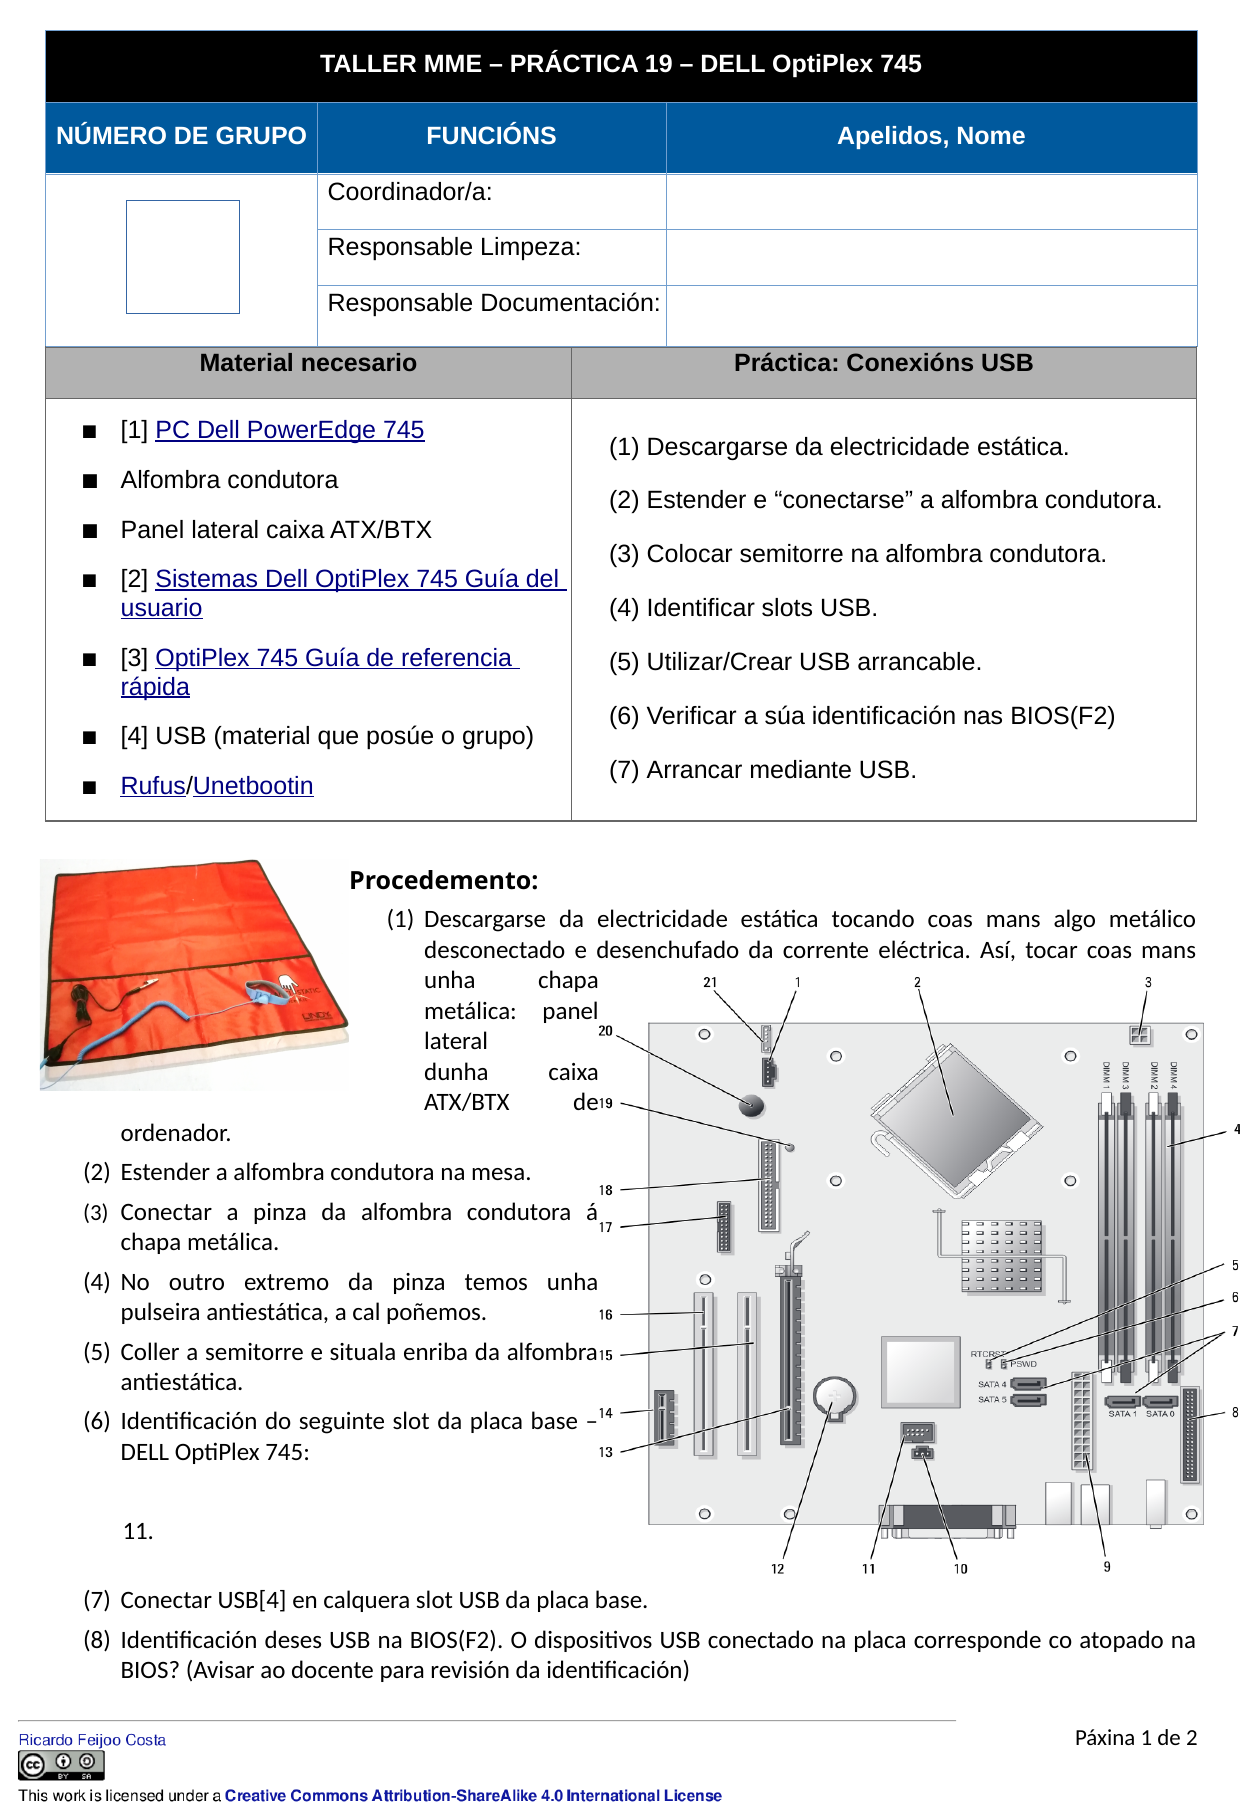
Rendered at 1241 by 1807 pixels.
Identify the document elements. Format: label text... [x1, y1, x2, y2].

table_cell Coordinador/a: [318, 175, 666, 229]
table_cell [1] PC Dell PowerEdge 745 Alfombra condutora Panel lateral caixa ATX/BTX [2] Sistemas Dell OptiPlex 745 Guía del usuario [3] OptiPlex 745 Guía de referencia rápida [4] USB (material que posúe o grupo) Rufus/Unetbootin [46, 399, 571, 820]
picture [598, 976, 1240, 1574]
list Coller a semitorre e situala enriba da alfombra antiestática. [83, 1336, 598, 1397]
list Estender a alfombra condutora na mesa. [83, 1156, 598, 1187]
table_cell [667, 230, 1197, 284]
list Descargarse da electricidade estática tocando coas mans algo metálico desconectado e desenchufado da corrente eléctrica. Así, tocar coas mans unha chapa metálica: panel lateral [349, 903, 1197, 1056]
table_cell [667, 286, 1197, 346]
picture [39, 859, 349, 1091]
table_cell FUNCIÓNS [318, 103, 666, 173]
table_cell NÚMERO DE GRUPO [46, 103, 317, 173]
table_header Práctica: Conexións USB [572, 348, 1196, 398]
list No outro extremo da pinza temos unha pulseira antiestática, a cal poñemos. [83, 1266, 598, 1327]
list 11. [87, 1515, 598, 1545]
list Identificación do seguinte slot da placa base – DELL OptiPlex 745: [83, 1406, 598, 1467]
list Identificación deses USB na BIOS(F2). O dispositivos USB conectado na placa corresponde co atopado na BIOS? (Avisar ao docente para revisión da identificación) [83, 1624, 1197, 1685]
table_header TALLER MME – PRÁCTICA 19 – DELL OptiPlex 745 [46, 31, 1197, 102]
table_cell [46, 175, 317, 346]
table_cell Responsable Documentación: [318, 286, 666, 346]
table_header Material necesario [46, 348, 571, 398]
list Conectar USB[4] en calquera slot USB da placa base. [83, 1585, 1197, 1615]
text Procedemento: [349, 863, 1197, 897]
list dunha caixa ATX/BTX de ordenador. [83, 1056, 598, 1148]
list Conectar a pinza da alfombra condutora á chapa metálica. [83, 1196, 598, 1257]
table_cell Responsable Limpeza: [318, 230, 666, 284]
table_cell Apelidos, Nome [667, 103, 1197, 173]
picture [8, 1715, 957, 1806]
table_cell [667, 175, 1197, 229]
table_cell Descargarse da electricidade estática. Estender e “conectarse” a alfombra condutora. Colocar semitorre na alfombra condutora. Identificar slots USB. Utilizar/Crear USB arrancable. Verificar a súa identificación nas BIOS(F2) Arrancar mediante USB. [572, 399, 1196, 820]
